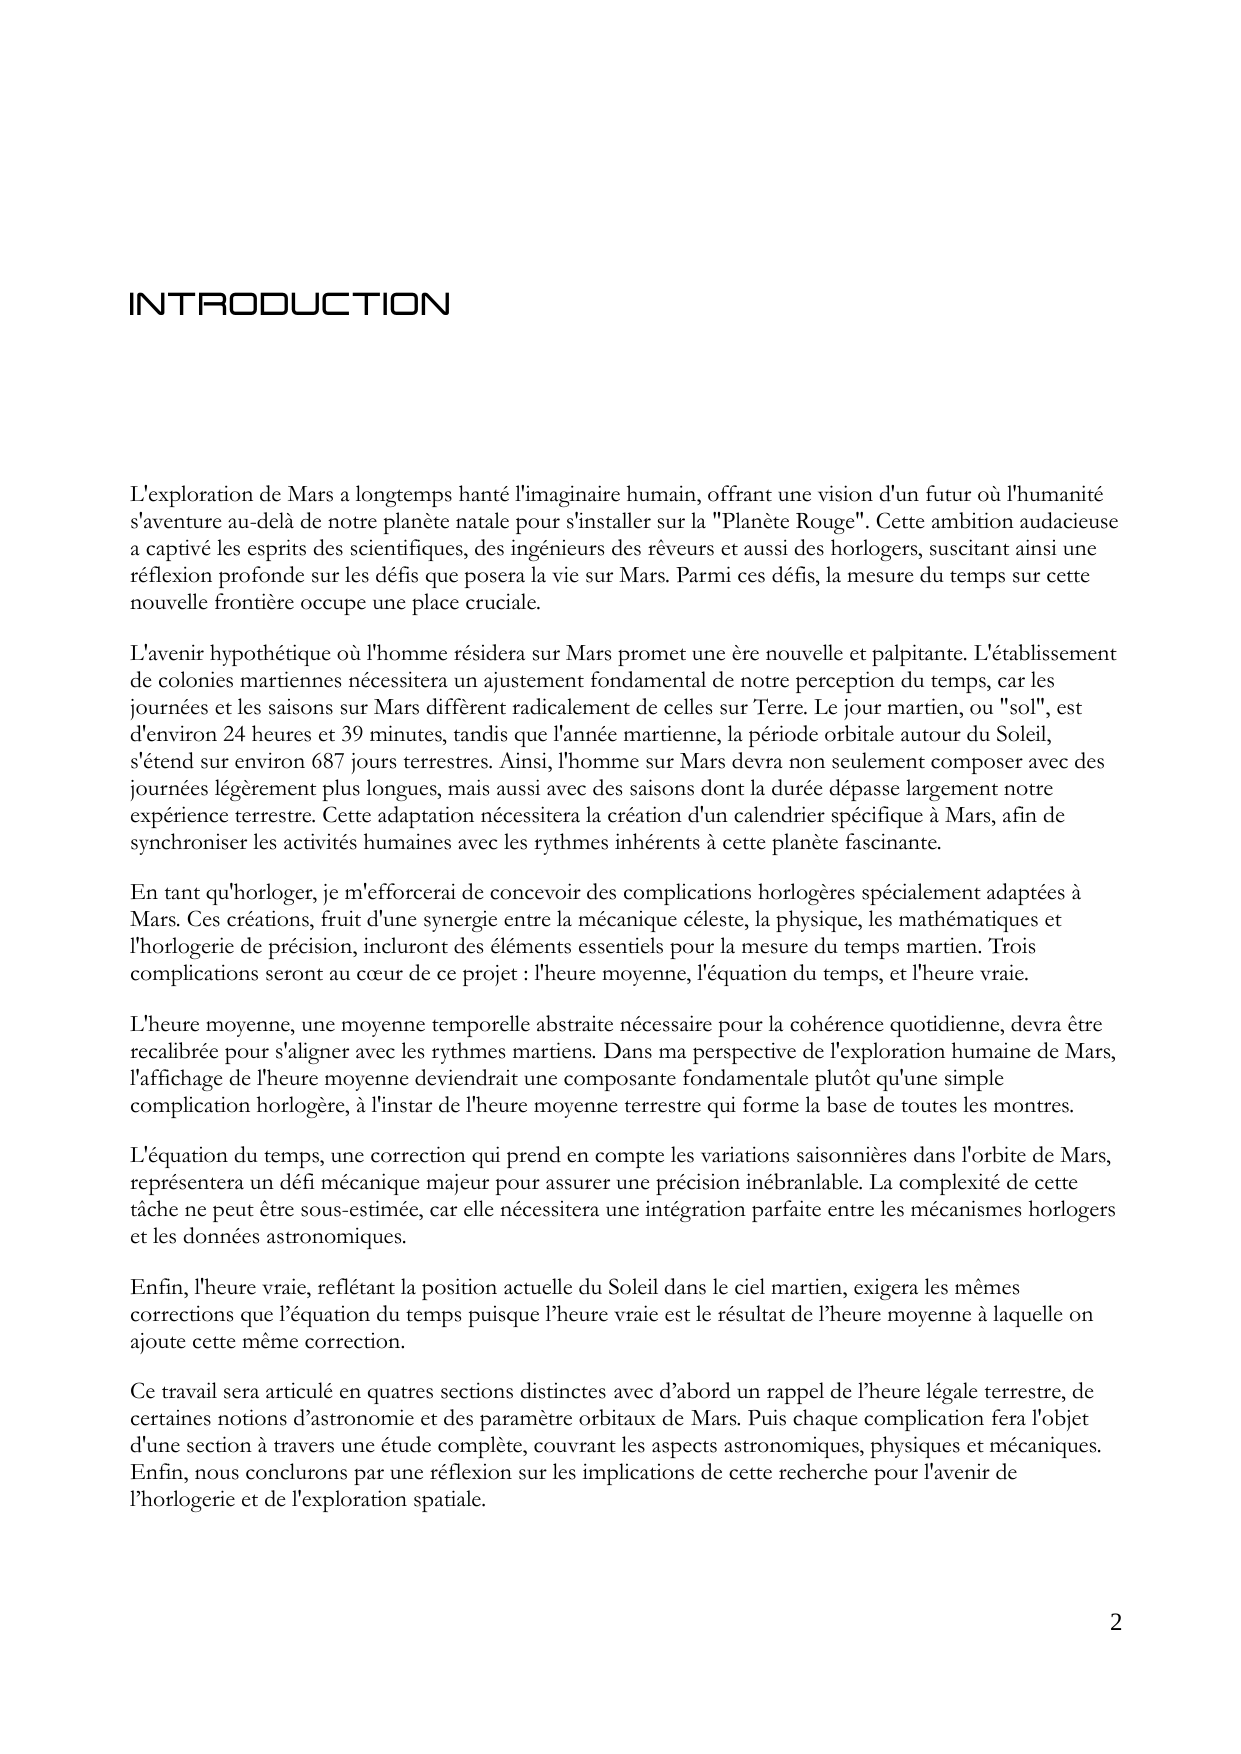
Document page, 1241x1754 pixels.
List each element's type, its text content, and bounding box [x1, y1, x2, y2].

text INTRODUCTION [130, 292, 1122, 323]
text L'avenir hypothétique où l'homme résidera sur Mars promet une ère nouvelle et palpitante. L'établissement de colonies martiennes nécessitera un ajustement fondamental de notre perception du temps, car les journées et les saisons sur Mars diffèrent radicalement de celles sur Terre. Le jour martien, ou "sol", est d'environ 24 heures et 39 minutes, tandis que l'année martienne, la période orbitale autour du Soleil, s'étend sur environ 687 jours terrestres. Ainsi, l'homme sur Mars devra non seulement composer avec des journées légèrement plus longues, mais aussi avec des saisons dont la durée dépasse largement notre expérience terrestre. Cette adaptation nécessitera la création d'un calendrier spécifique à Mars, afin de synchroniser les activités humaines avec les rythmes inhérents à cette planète fascinante. [130, 640, 1122, 856]
text L'exploration de Mars a longtemps hanté l'imaginaire humain, offrant une vision d'un futur où l'humanité s'aventure au-delà de notre planète natale pour s'installer sur la "Planète Rouge". Cette ambition audacieuse a captivé les esprits des scientifiques, des ingénieurs des rêveurs et aussi des horlogers, suscitant ainsi une réflexion profonde sur les défis que posera la vie sur Mars. Parmi ces défis, la mesure du temps sur cette nouvelle frontière occupe une place cruciale. [130, 481, 1122, 616]
text Ce travail sera articulé en quatres sections distinctes avec d’abord un rappel de l’heure légale terrestre, de certaines notions d’astronomie et des paramètre orbitaux de Mars. Puis chaque complication fera l'objet d'une section à travers une étude complète, couvrant les aspects astronomiques, physiques et mécaniques. Enfin, nous conclurons par une réflexion sur les implications de cette recherche pour l'avenir de l’horlogerie et de l'exploration spatiale. [130, 1378, 1122, 1513]
text L'heure moyenne, une moyenne temporelle abstraite nécessaire pour la cohérence quotidienne, devra être recalibrée pour s'aligner avec les rythmes martiens. Dans ma perspective de l'exploration humaine de Mars, l'affichage de l'heure moyenne deviendrait une composante fondamentale plutôt qu'une simple complication horlogère, à l'instar de l'heure moyenne terrestre qui forme la base de toutes les montres. [130, 1011, 1122, 1118]
text Enfin, l'heure vraie, reflétant la position actuelle du Soleil dans le ciel martien, exigera les mêmes corrections que l’équation du temps puisque l’heure vraie est le résultat de l’heure moyenne à laquelle on ajoute cette même correction. [130, 1273, 1122, 1354]
text En tant qu'horloger, je m'efforcerai de concevoir des complications horlogères spécialement adaptées à Mars. Ces créations, fruit d'une synergie entre la mécanique céleste, la physique, les mathématiques et l'horlogerie de précision, incluront des éléments essentiels pour la mesure du temps martien. Trois complications seront au cœur de ce projet : l'heure moyenne, l'équation du temps, et l'heure vraie. [130, 879, 1122, 987]
text L'équation du temps, une correction qui prend en compte les variations saisonnières dans l'orbite de Mars, représentera un défi mécanique majeur pour assurer une précision inébranlable. La complexité de cette tâche ne peut être sous-estimée, car elle nécessitera une intégration parfaite entre les mécanismes horlogers et les données astronomiques. [130, 1142, 1122, 1250]
